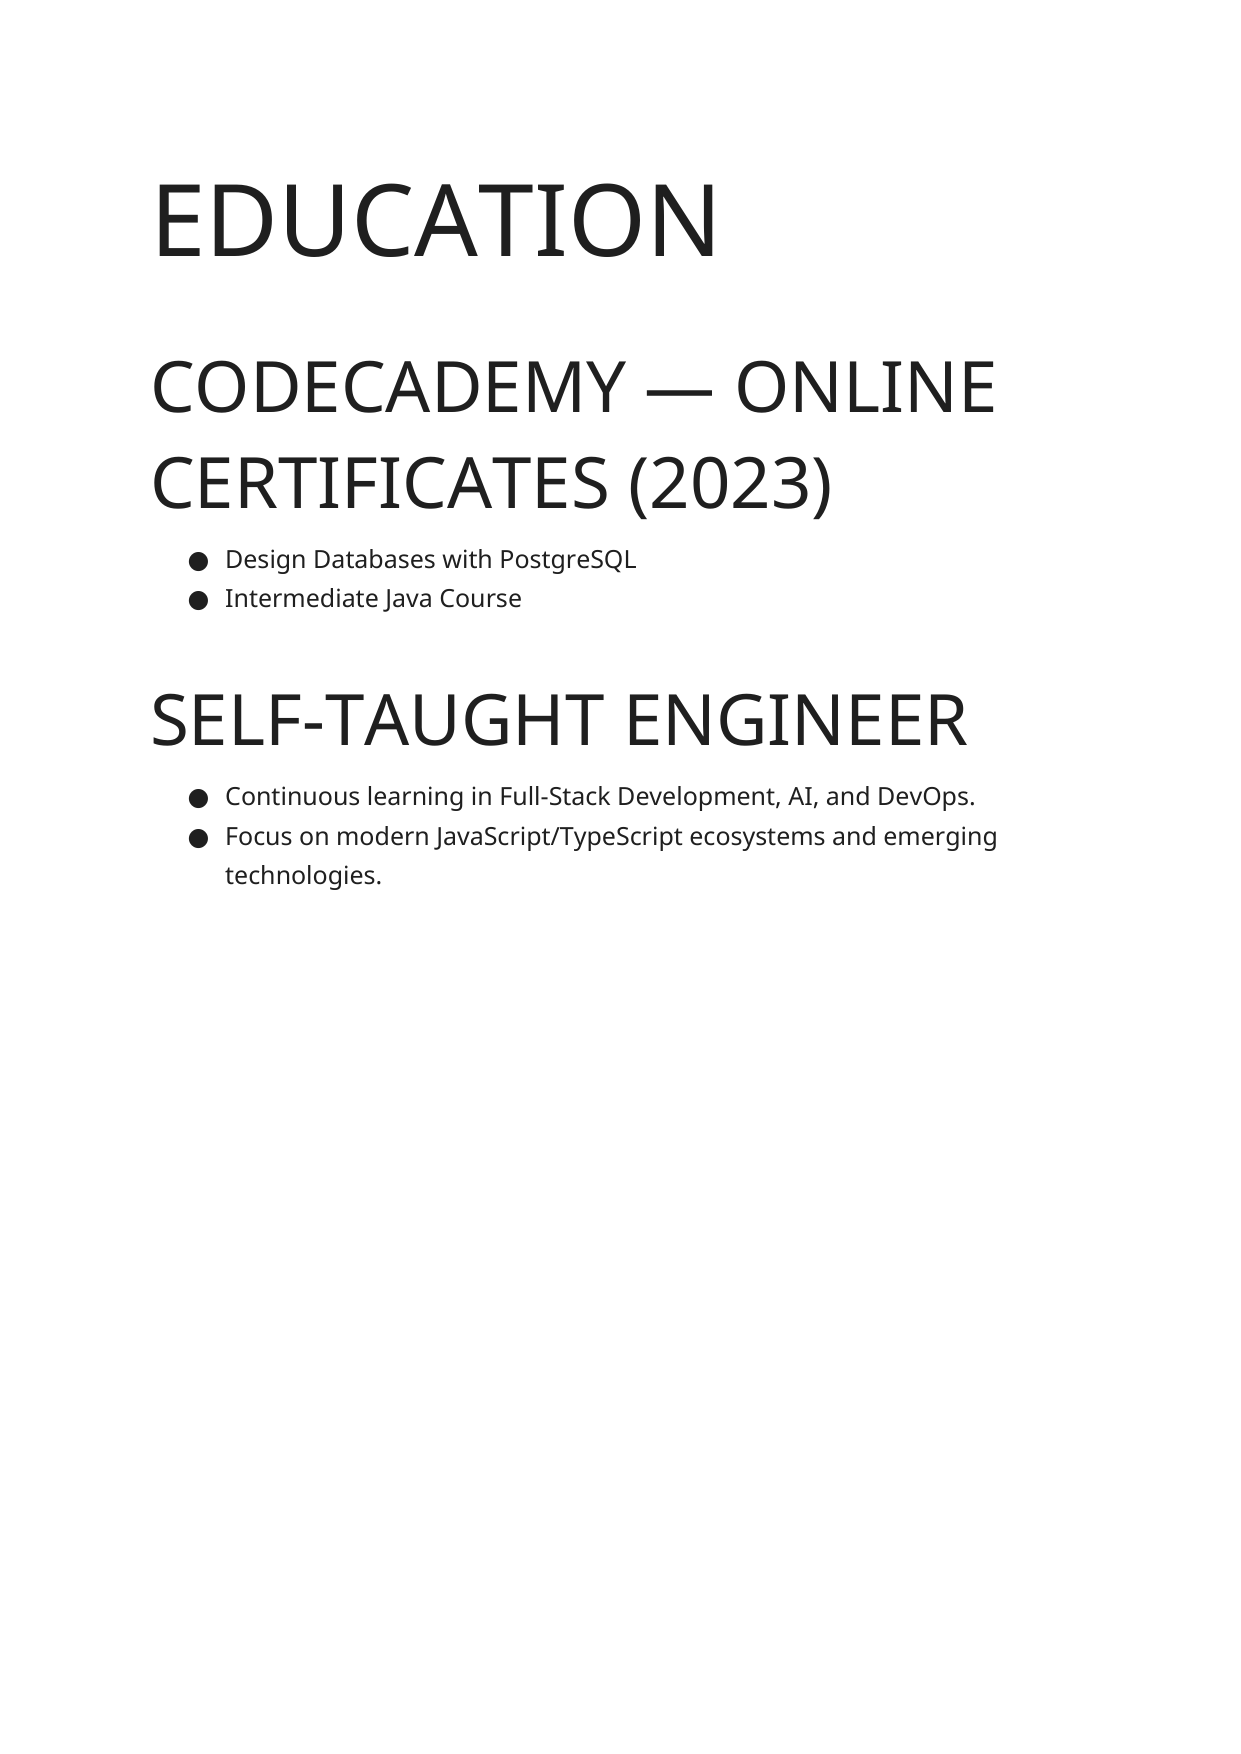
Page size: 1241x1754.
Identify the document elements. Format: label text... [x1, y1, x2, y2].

list Continuous learning in Full-Stack Development, AI, and DevOps. [187, 779, 1090, 813]
subtitle CODECADEMY — ONLINE CERTIFICATES (2023) [150, 336, 1090, 529]
list Focus on modern JavaScript/TypeScript ecosystems and emerging technologies. [187, 818, 1090, 891]
title EDUCATION [150, 150, 1090, 286]
subtitle SELF-TAUGHT ENGINEER [150, 670, 1090, 766]
list Intermediate Java Course [187, 581, 1090, 615]
list Design Databases with PostgreSQL [187, 542, 1090, 576]
